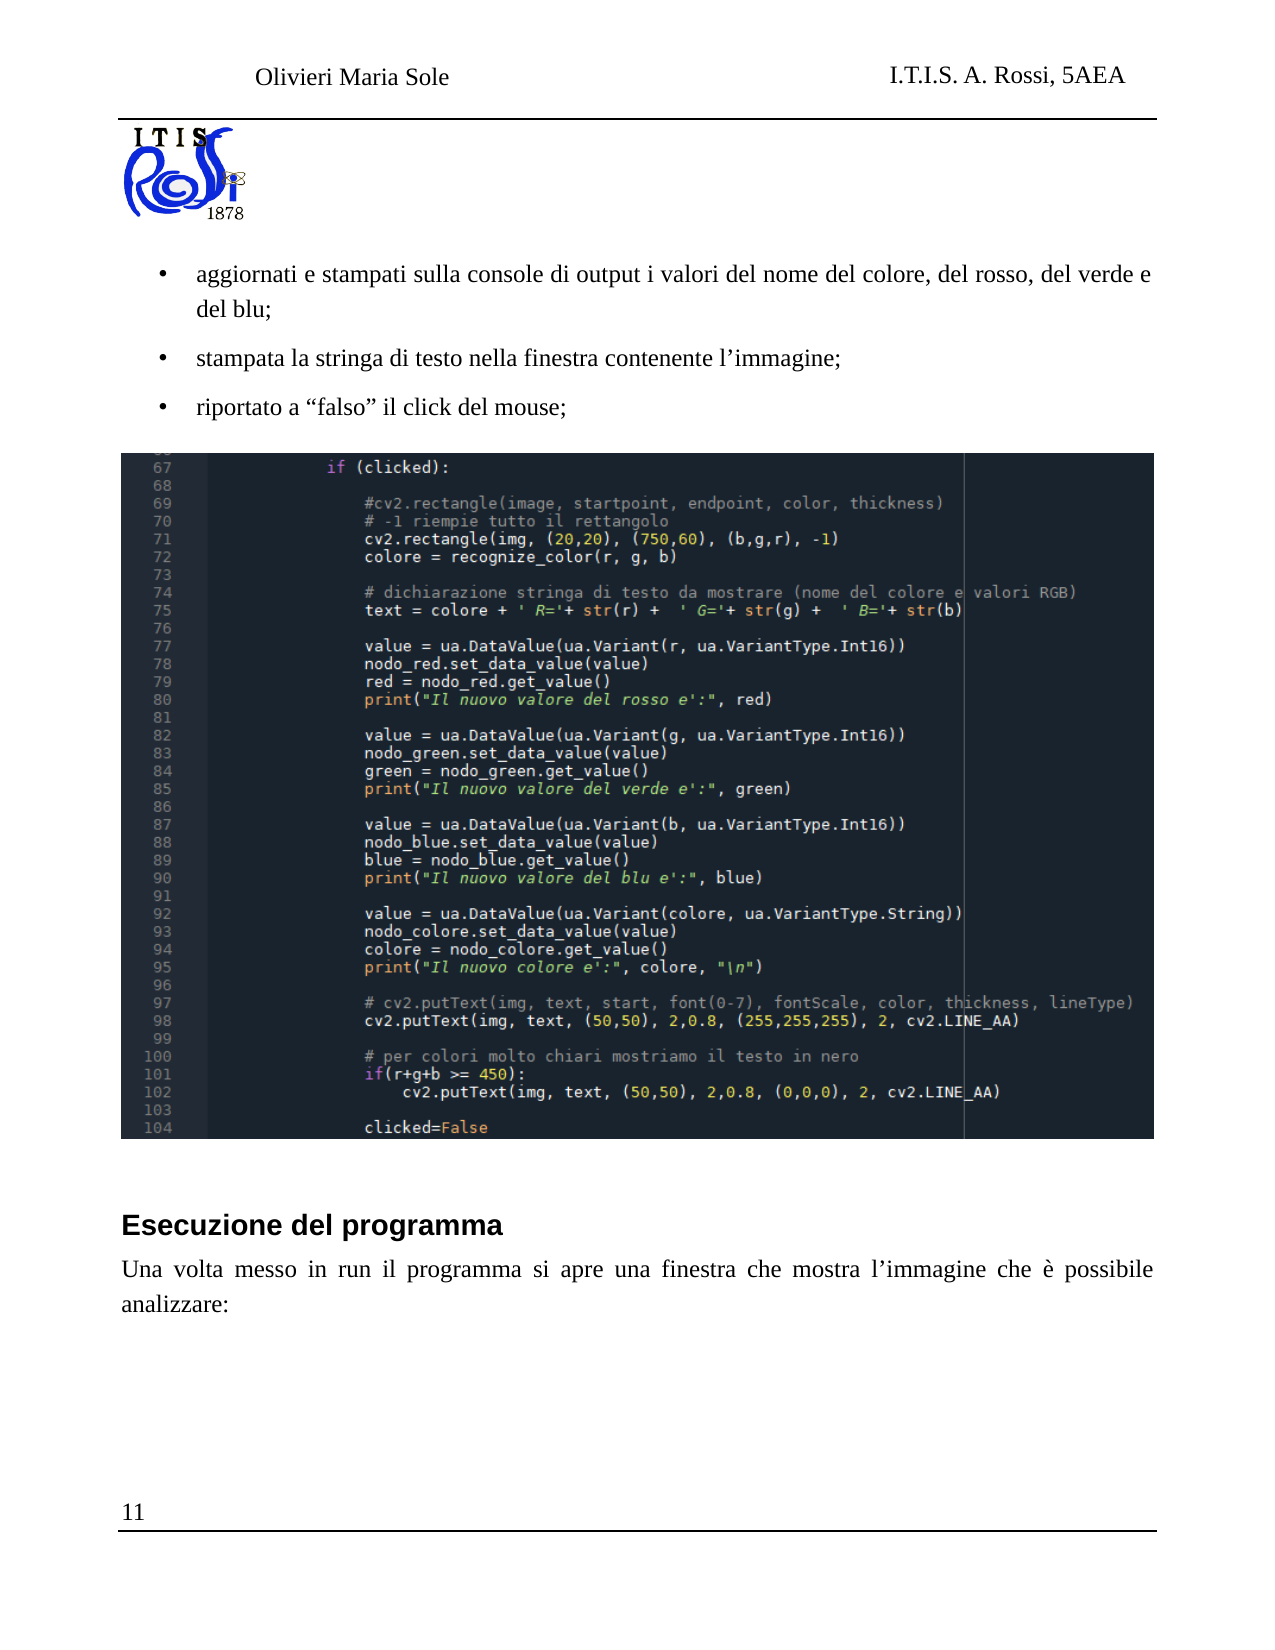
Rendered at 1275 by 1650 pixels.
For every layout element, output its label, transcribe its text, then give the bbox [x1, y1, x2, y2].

subtitle Esecuzione del programma [121, 1208, 1154, 1242]
picture [121, 123, 249, 225]
list stampata la stringa di testo nella finestra contenente l’immagine; [158, 343, 1154, 371]
list riportato a “falso” il click del mouse; [158, 392, 1154, 421]
list aggiornati e stampati sulla console di output i valori del nome del colore, del rosso, del verde e del blu; [158, 259, 1154, 322]
picture [121, 453, 1154, 1139]
text Una volta messo in run il programma si apre una finestra che mostra l’immagine che è possibile analizzare: [121, 1254, 1154, 1318]
